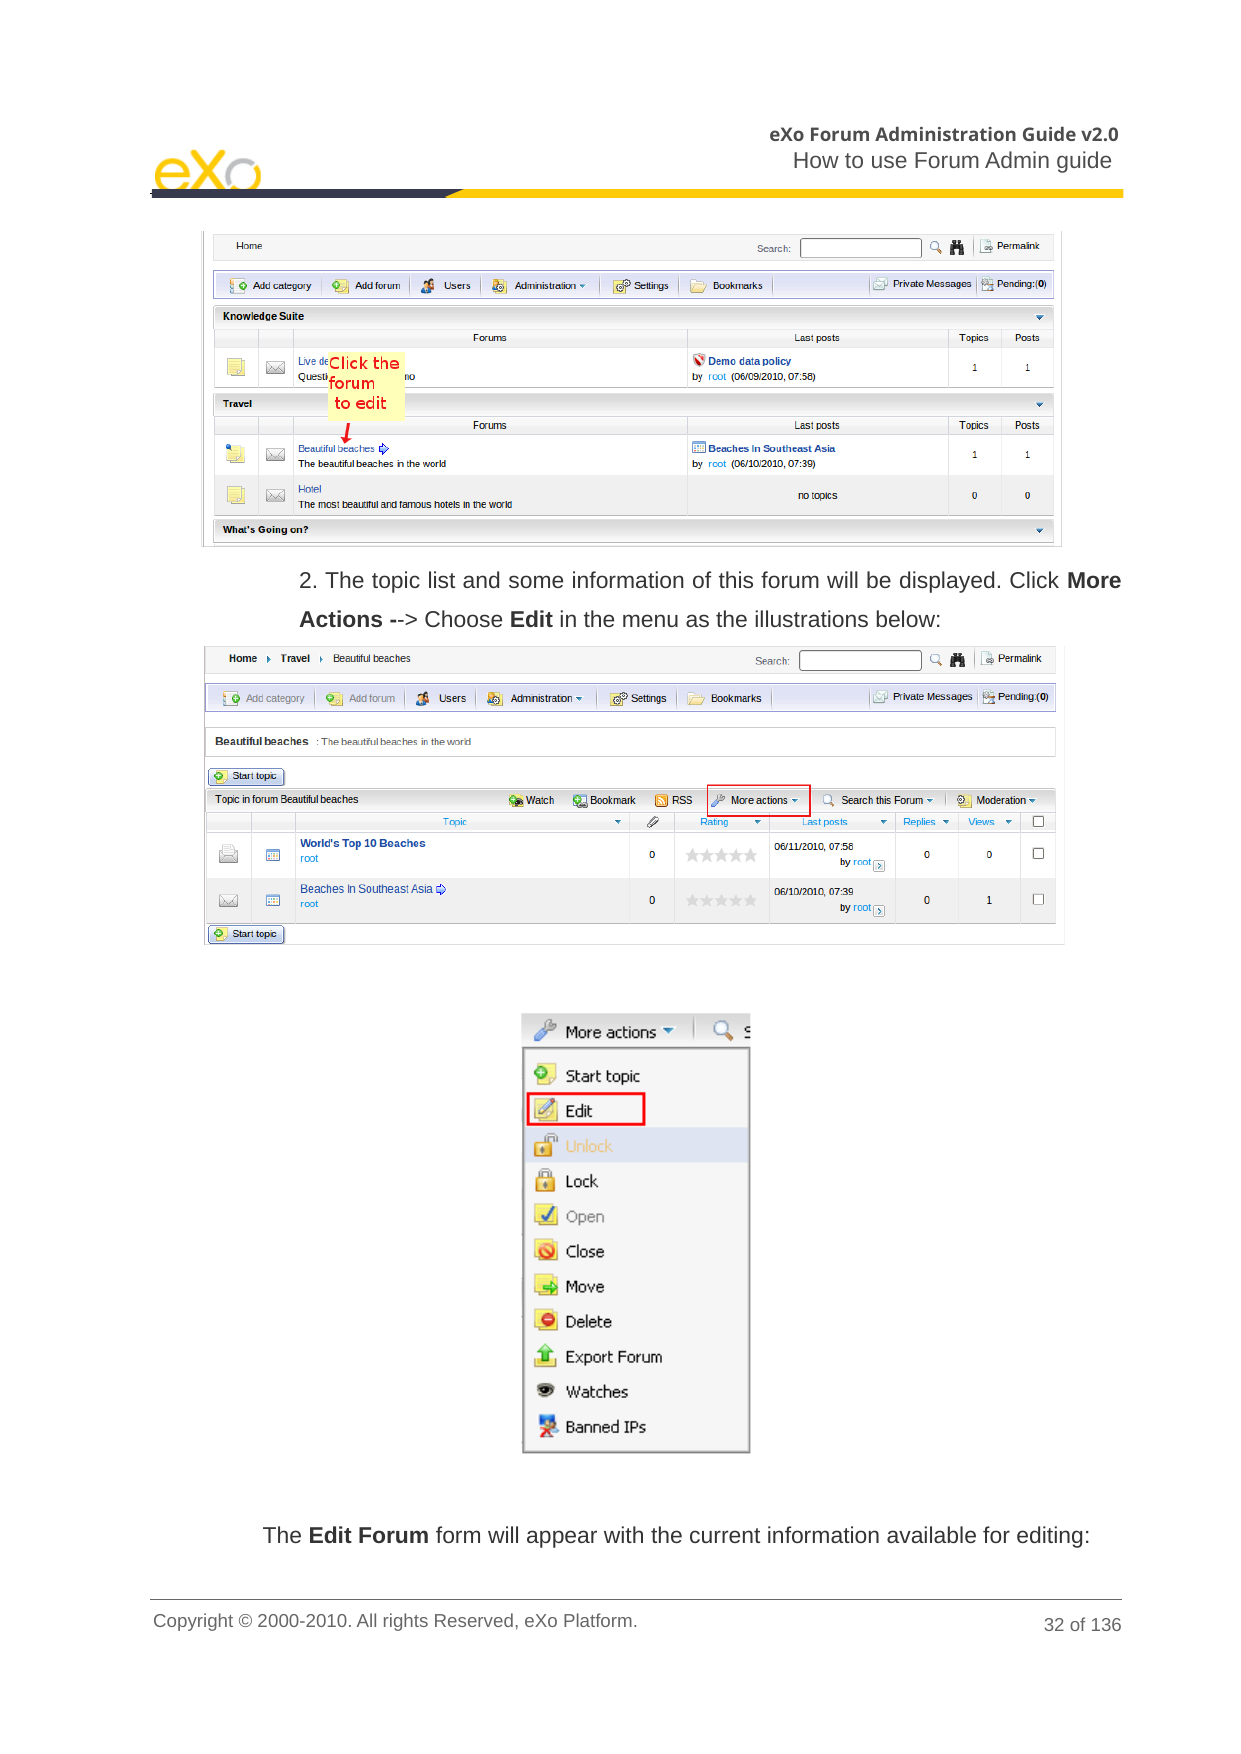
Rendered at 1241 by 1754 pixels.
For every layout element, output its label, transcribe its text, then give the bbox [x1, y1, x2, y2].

picture [201, 231, 1062, 547]
picture [204, 646, 1065, 945]
list The Edit Forum form will appear with the current information available for editing: [225, 1522, 1122, 1548]
picture [151, 149, 1124, 198]
picture [521, 1012, 751, 1455]
list 2. The topic list and some information of this forum will be displayed. Click More Actions --> Choose Edit in the menu as the illustrations below: [261, 223, 1122, 633]
